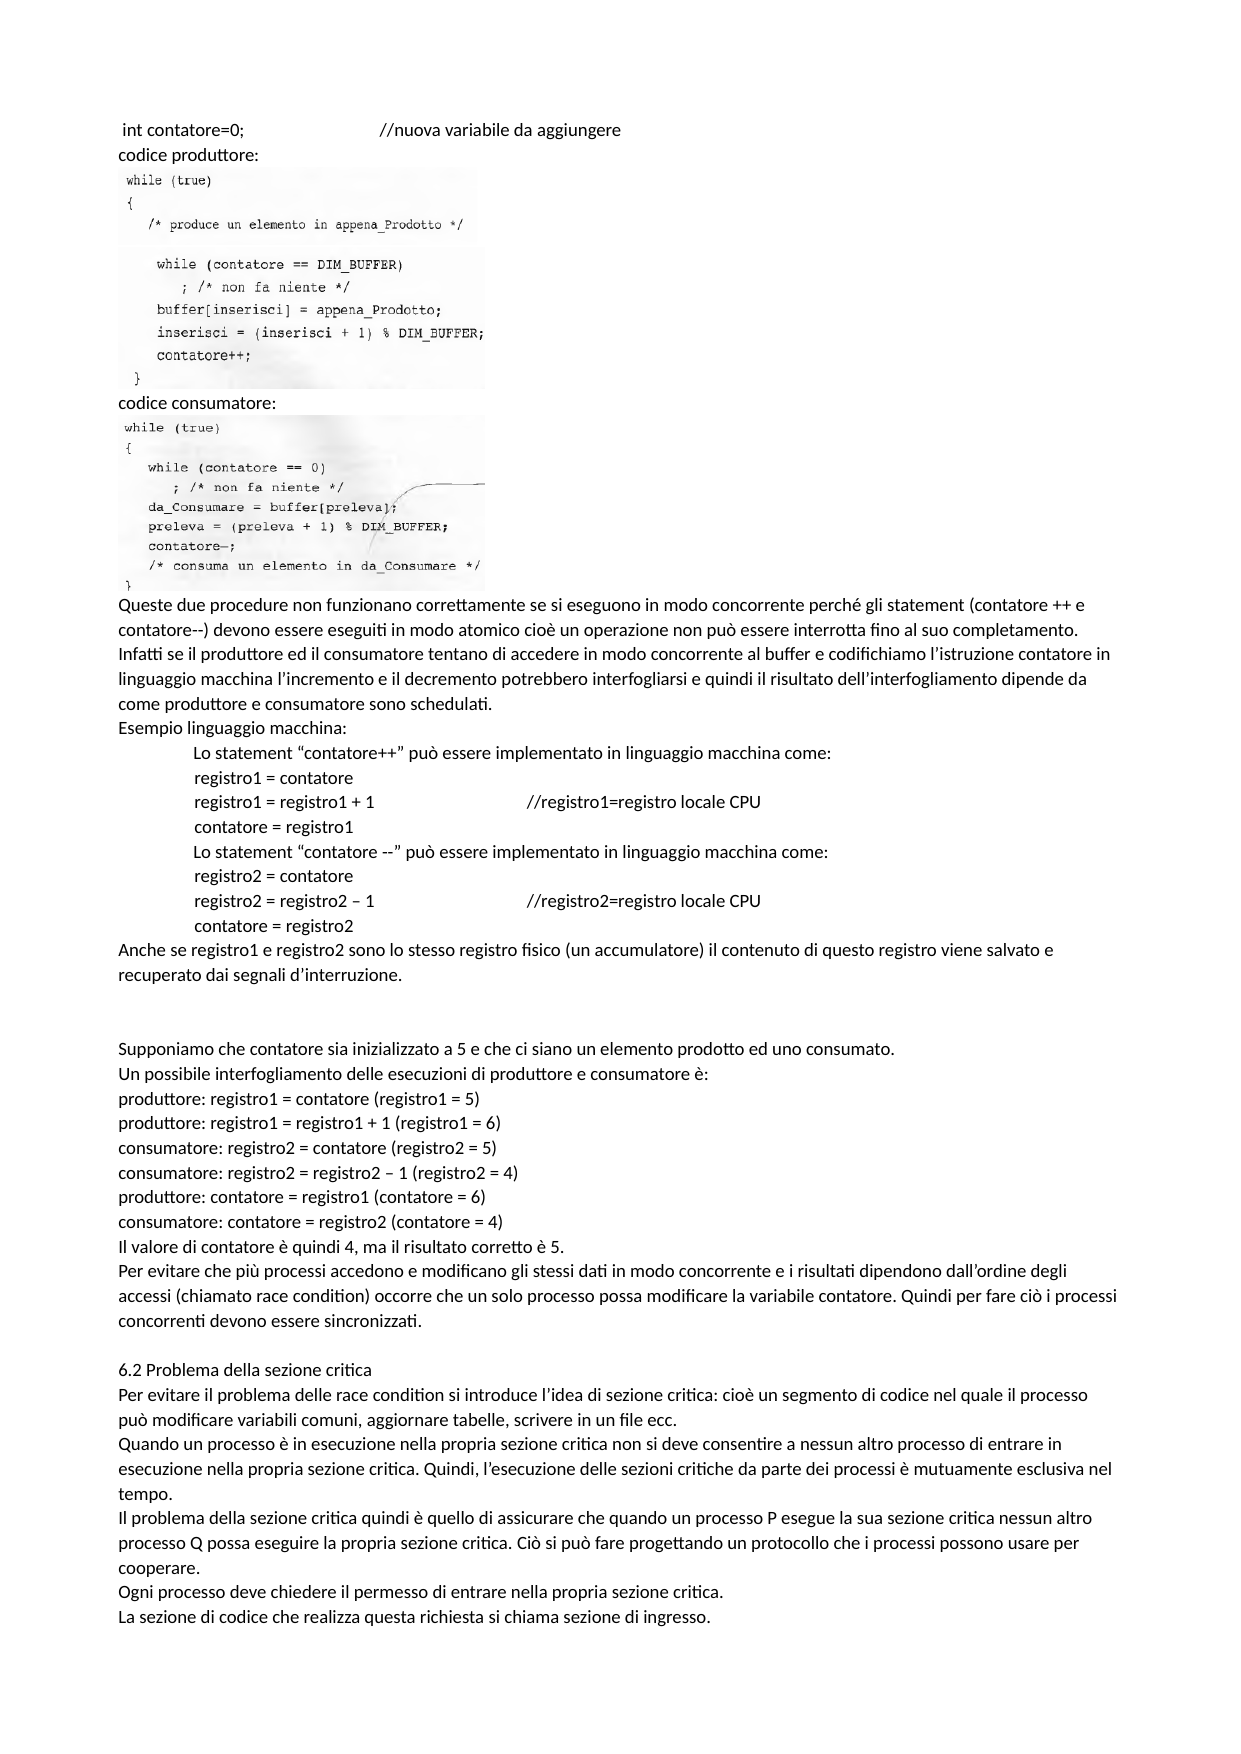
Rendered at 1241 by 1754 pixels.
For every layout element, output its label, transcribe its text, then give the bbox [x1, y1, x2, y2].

text La sezione di codice che realizza questa richiesta si chiama sezione di ingresso. [118, 1605, 1122, 1628]
text produttore: registro1 = registro1 + 1 (registro1 = 6) [118, 1111, 1122, 1134]
text consumatore: registro2 = contatore (registro2 = 5) [118, 1136, 1122, 1159]
text registro2 = registro2 – 1 //registro2=registro locale CPU [118, 889, 1122, 912]
text int contatore=0; //nuova variabile da aggiungere [118, 118, 1122, 141]
text consumatore: contatore = registro2 (contatore = 4) [118, 1210, 1122, 1233]
list Lo statement “contatore --” può essere implementato in linguaggio macchina come: [193, 840, 1122, 863]
text produttore: registro1 = contatore (registro1 = 5) [118, 1087, 1122, 1110]
text codice produttore: [118, 143, 1122, 166]
text Il problema della sezione critica quindi è quello di assicurare che quando un processo P esegue la sua sezione critica nessun altro processo Q possa eseguire la propria sezione critica. Ciò si può fare progettando un protocollo che i processi possono usare per cooperare. [118, 1506, 1122, 1579]
text Ogni processo deve chiedere il permesso di entrare nella propria sezione critica. [118, 1581, 1122, 1603]
text Anche se registro1 e registro2 sono lo stesso registro fisico (un accumulatore) il contenuto di questo registro viene salvato e recuperato dai segnali d’interruzione. [118, 939, 1122, 986]
text Queste due procedure non funzionano correttamente se si eseguono in modo concorrente perché gli statement (contatore ++ e contatore--) devono essere eseguiti in modo atomico cioè un operazione non può essere interrotta fino al suo completamento. [118, 593, 1122, 641]
text Infatti se il produttore ed il consumatore tentano di accedere in modo concorrente al buffer e codifichiamo l’istruzione contatore in linguaggio macchina l’incremento e il decremento potrebbero interfogliarsi e quindi il risultato dell’interfogliamento dipende da come produttore e consumatore sono schedulati. [118, 642, 1122, 715]
text contatore = registro2 [118, 914, 1122, 937]
text codice consumatore: [118, 391, 1122, 414]
text registro1 = registro1 + 1 //registro1=registro locale CPU [118, 791, 1122, 813]
text registro2 = contatore [118, 864, 1122, 887]
text Esempio linguaggio macchina: [118, 716, 1122, 739]
text Per evitare che più processi accedono e modificano gli stessi dati in modo concorrente e i risultati dipendono dall’ordine degli accessi (chiamato race condition) occorre che un solo processo possa modificare la variabile contatore. Quindi per fare ciò i processi concorrenti devono essere sincronizzati. [118, 1259, 1122, 1332]
text consumatore: registro2 = registro2 – 1 (registro2 = 4) [118, 1161, 1122, 1184]
text 6.2 Problema della sezione critica [118, 1358, 1122, 1381]
text Quando un processo è in esecuzione nella propria sezione critica non si deve consentire a nessun altro processo di entrare in esecuzione nella propria sezione critica. Quindi, l’esecuzione delle sezioni critiche da parte dei processi è mutuamente esclusiva nel tempo. [118, 1432, 1122, 1505]
text Un possibile interfogliamento delle esecuzioni di produttore e consumatore è: [118, 1062, 1122, 1085]
list Lo statement “contatore++” può essere implementato in linguaggio macchina come: [193, 741, 1122, 764]
text Supponiamo che contatore sia inizializzato a 5 e che ci siano un elemento prodotto ed uno consumato. [118, 1037, 1122, 1060]
text contatore = registro1 [118, 815, 1122, 838]
text Il valore di contatore è quindi 4, ma il risultato corretto è 5. [118, 1235, 1122, 1258]
text Per evitare il problema delle race condition si introduce l’idea di sezione critica: cioè un segmento di codice nel quale il processo può modificare variabili comuni, aggiornare tabelle, scrivere in un file ecc. [118, 1383, 1122, 1431]
text registro1 = contatore [118, 766, 1122, 789]
text produttore: contatore = registro1 (contatore = 6) [118, 1186, 1122, 1208]
